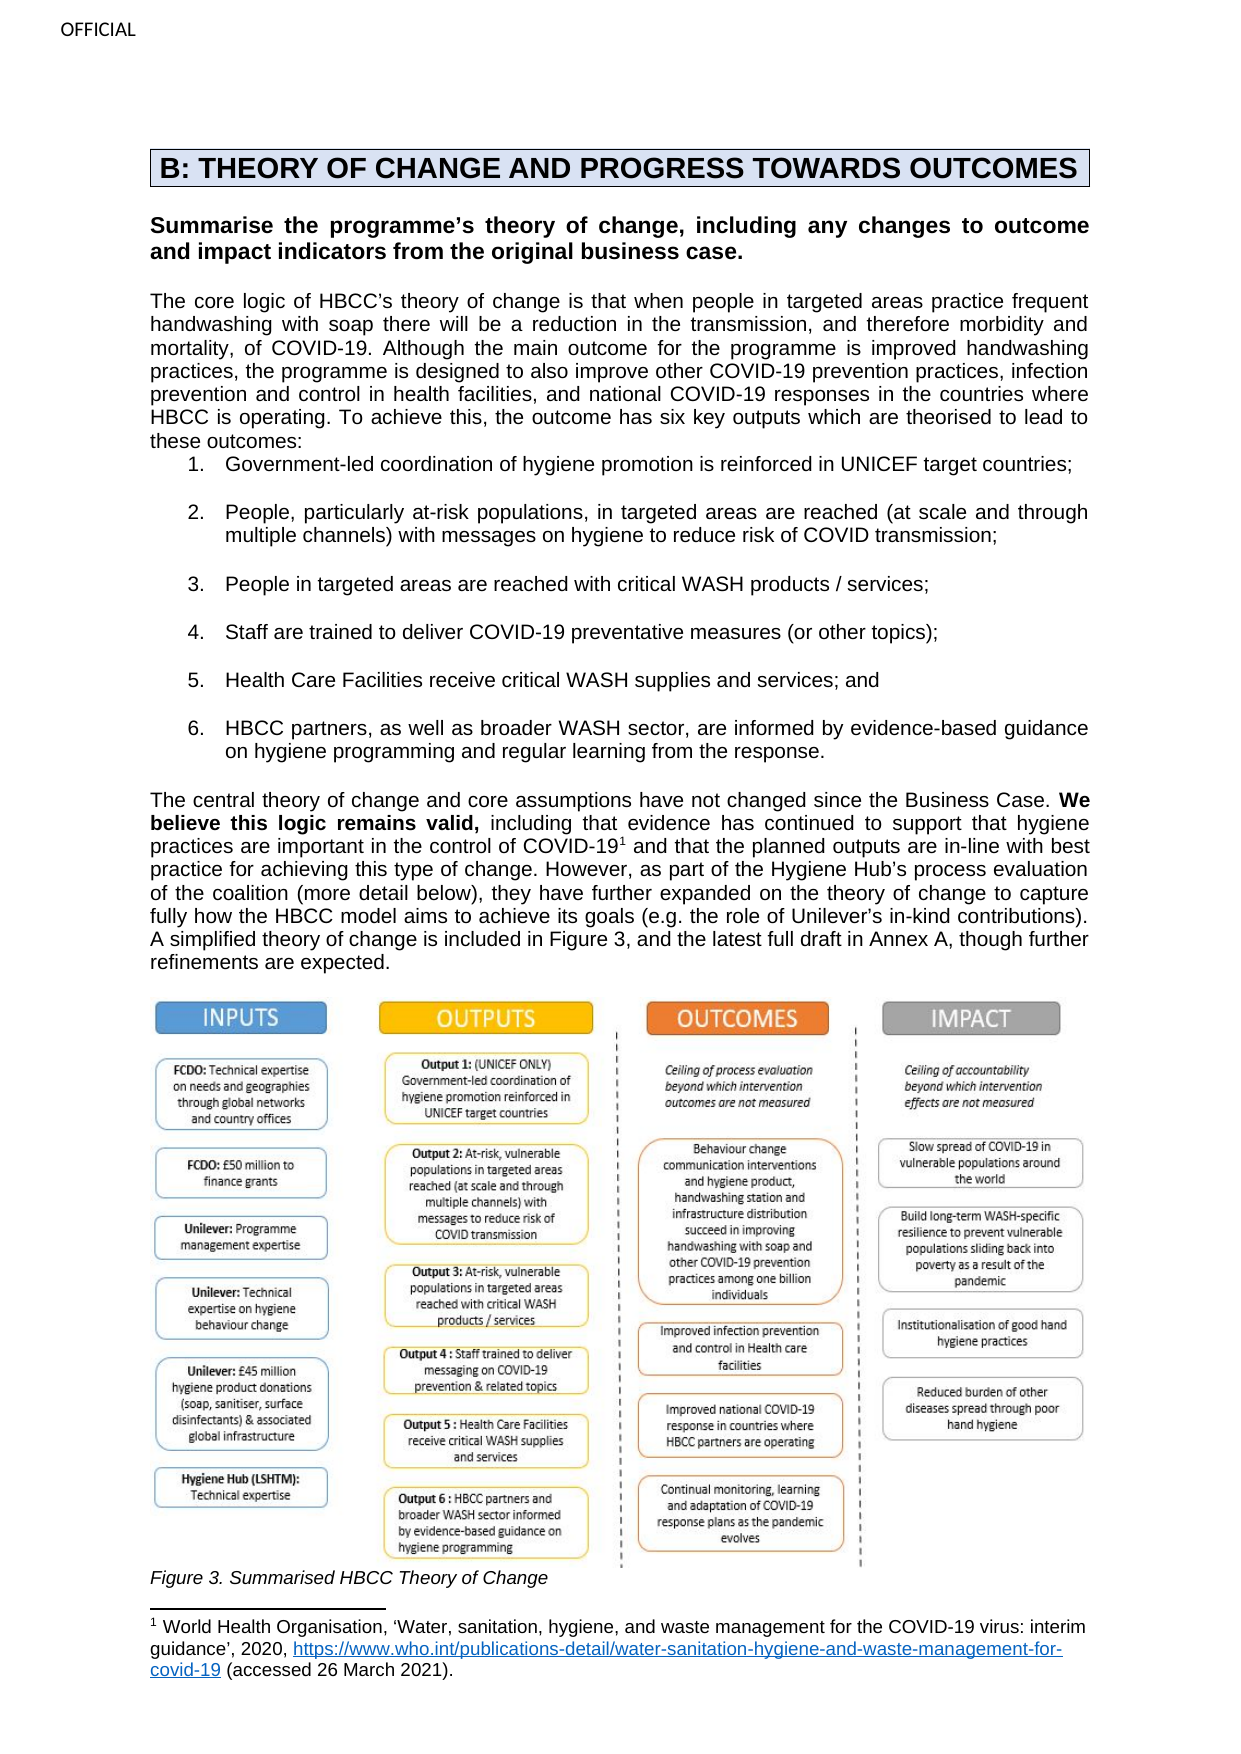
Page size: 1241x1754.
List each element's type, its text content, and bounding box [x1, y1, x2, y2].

list People, particularly at-risk populations, in targeted areas are reached (at scale and through multiple channels) with messages on hygiene to reduce risk of COVID transmission; [187, 501, 1090, 547]
list HBCC partners, as well as broader WASH sector, are informed by evidence-based guidance on hygiene programming and regular learning from the response. [187, 717, 1090, 763]
text Figure 3. Summarised HBCC Theory of Change [150, 1568, 1090, 1588]
list Government-led coordination of hygiene promotion is reinforced in UNICEF target countries; [187, 452, 1090, 476]
text The central theory of change and core assumptions have not changed since the Business Case. We believe this logic remains valid, including that evidence has continued to support that hygiene practices are important in the control of COVID-19 and that the planned outputs are in-line with best practice for achieving this type of change. However, as part of the Hygiene Hub’s process evaluation of the coalition (more detail below), they have further expanded on the theory of change to capture fully how the HBCC model aims to achieve its goals (e.g. the role of Unilever’s in-kind contributions). A simplified theory of change is included in Figure 3, and the latest full draft in Annex A, though further refinements are expected. [150, 788, 1090, 974]
list People in targeted areas are reached with critical WASH products / services; [187, 572, 1090, 595]
text Summarise the programme’s theory of change, including any changes to outcome and impact indicators from the original business case. [150, 213, 1090, 264]
list Health Care Facilities receive critical WASH supplies and services; and [187, 668, 1090, 692]
text The core logic of HBCC’s theory of change is that when people in targeted areas practice frequent handwashing with soap there will be a reduction in the transmission, and therefore morbidity and mortality, of COVID-19. Although the main outcome for the programme is improved handwashing practices, the programme is designed to also improve other COVID-19 prevention practices, infection prevention and control in health facilities, and national COVID-19 responses in the countries where HBCC is operating. To achieve this, the outcome has six key outputs which are theorised to lead to these outcomes: [150, 290, 1090, 452]
picture [150, 997, 1091, 1568]
text World Health Organisation, ‘Water, sanitation, hygiene, and waste management for the COVID-19 virus: interim guidance’, 2020, https://www.who.int/publications-detail/water-sanitation-hygiene-and-waste-management-for-covid-19 (accessed 26 March 2021). [150, 1615, 1090, 1680]
list Staff are trained to deliver COVID-19 preventative measures (or other topics); [187, 620, 1090, 643]
subtitle B: THEORY OF CHANGE AND PROGRESS TOWARDS OUTCOMES [151, 150, 1089, 186]
